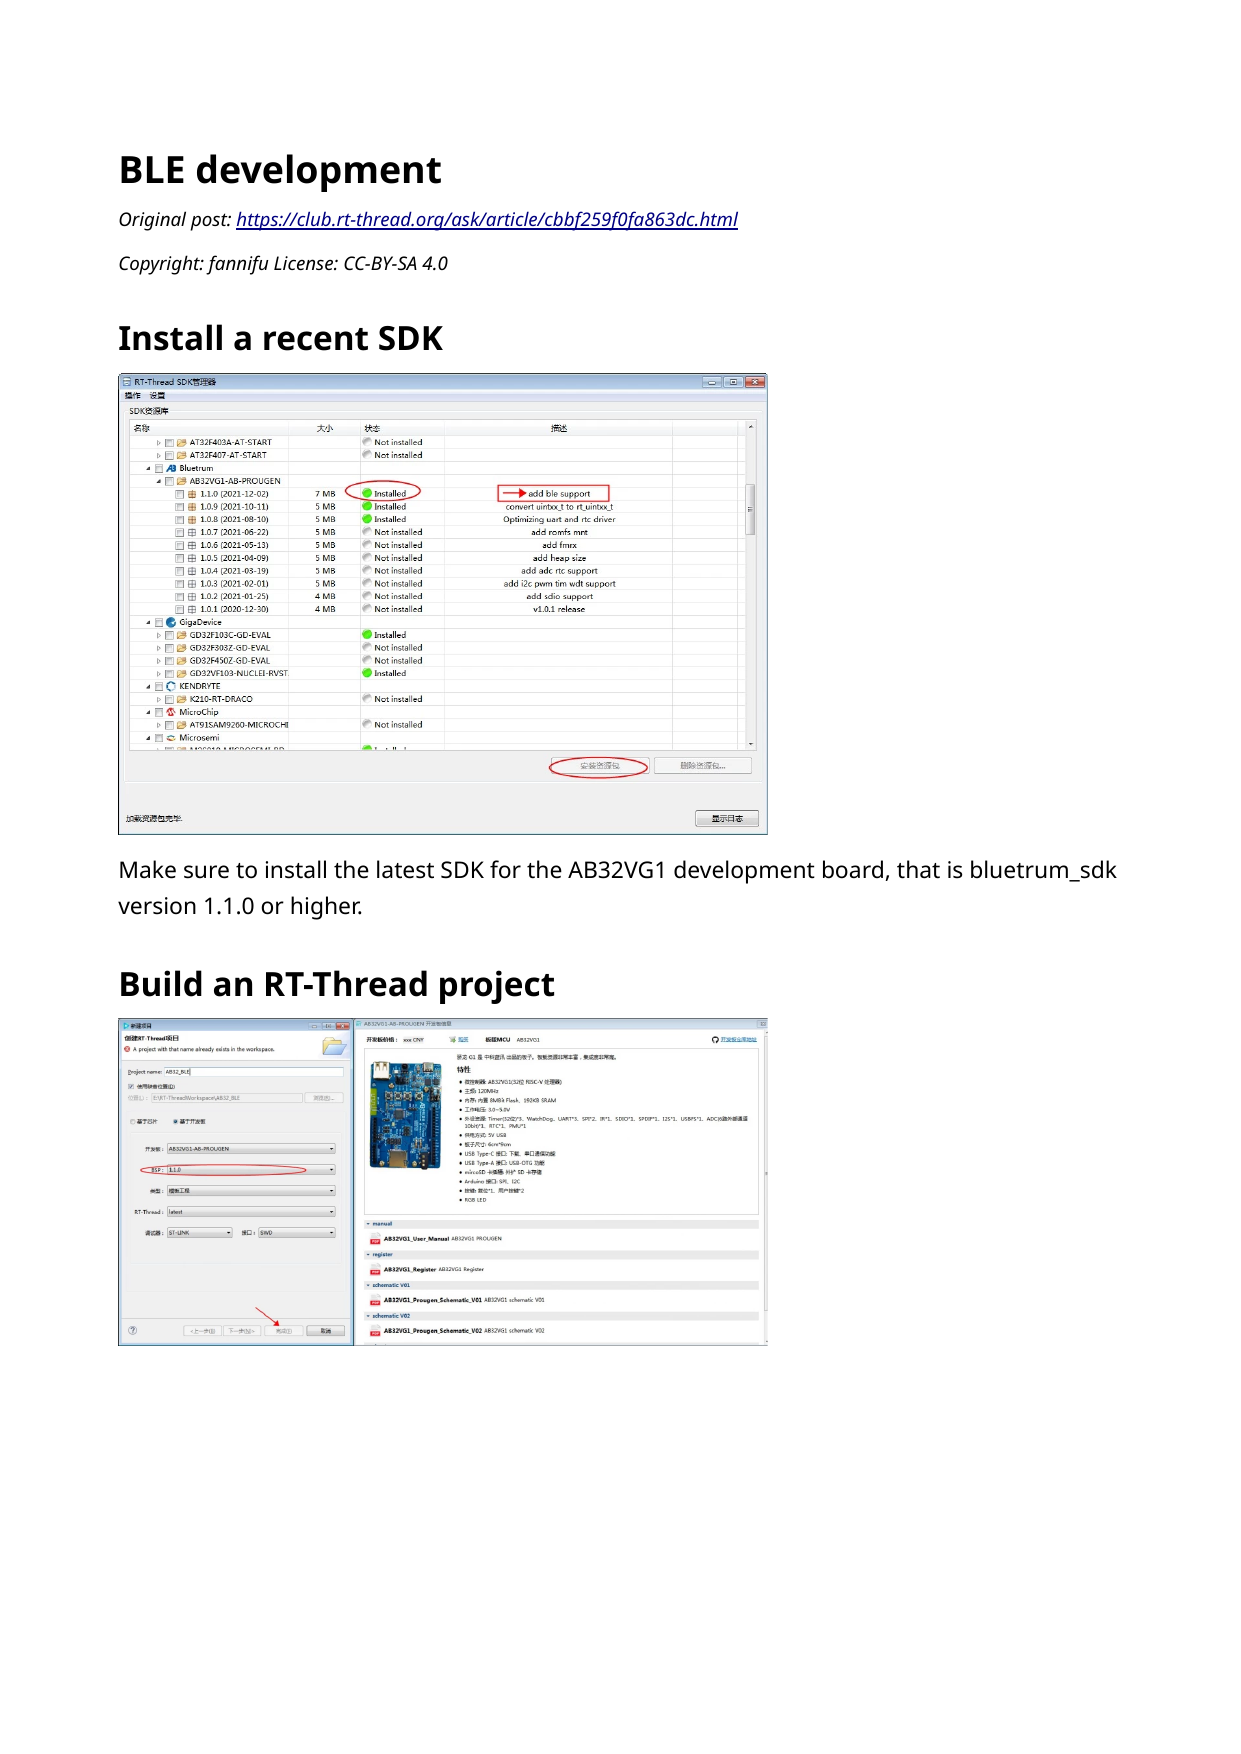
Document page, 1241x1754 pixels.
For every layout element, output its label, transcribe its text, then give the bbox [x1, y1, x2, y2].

picture [118, 1018, 768, 1346]
text Original post: https://club.rt-thread.org/ask/article/cbbf259f0fa863dc.html [118, 207, 1122, 232]
picture [118, 373, 768, 835]
subtitle Install a recent SDK [118, 315, 1122, 361]
subtitle BLE development [118, 143, 1122, 194]
text Make sure to install the latest SDK for the AB32VG1 development board, that is bluetrum_sdk version 1.1.0 or higher. [118, 854, 1122, 921]
text Copyright: fannifu License: CC-BY-SA 4.0 [118, 251, 1122, 276]
subtitle Build an RT-Thread project [118, 961, 1122, 1006]
